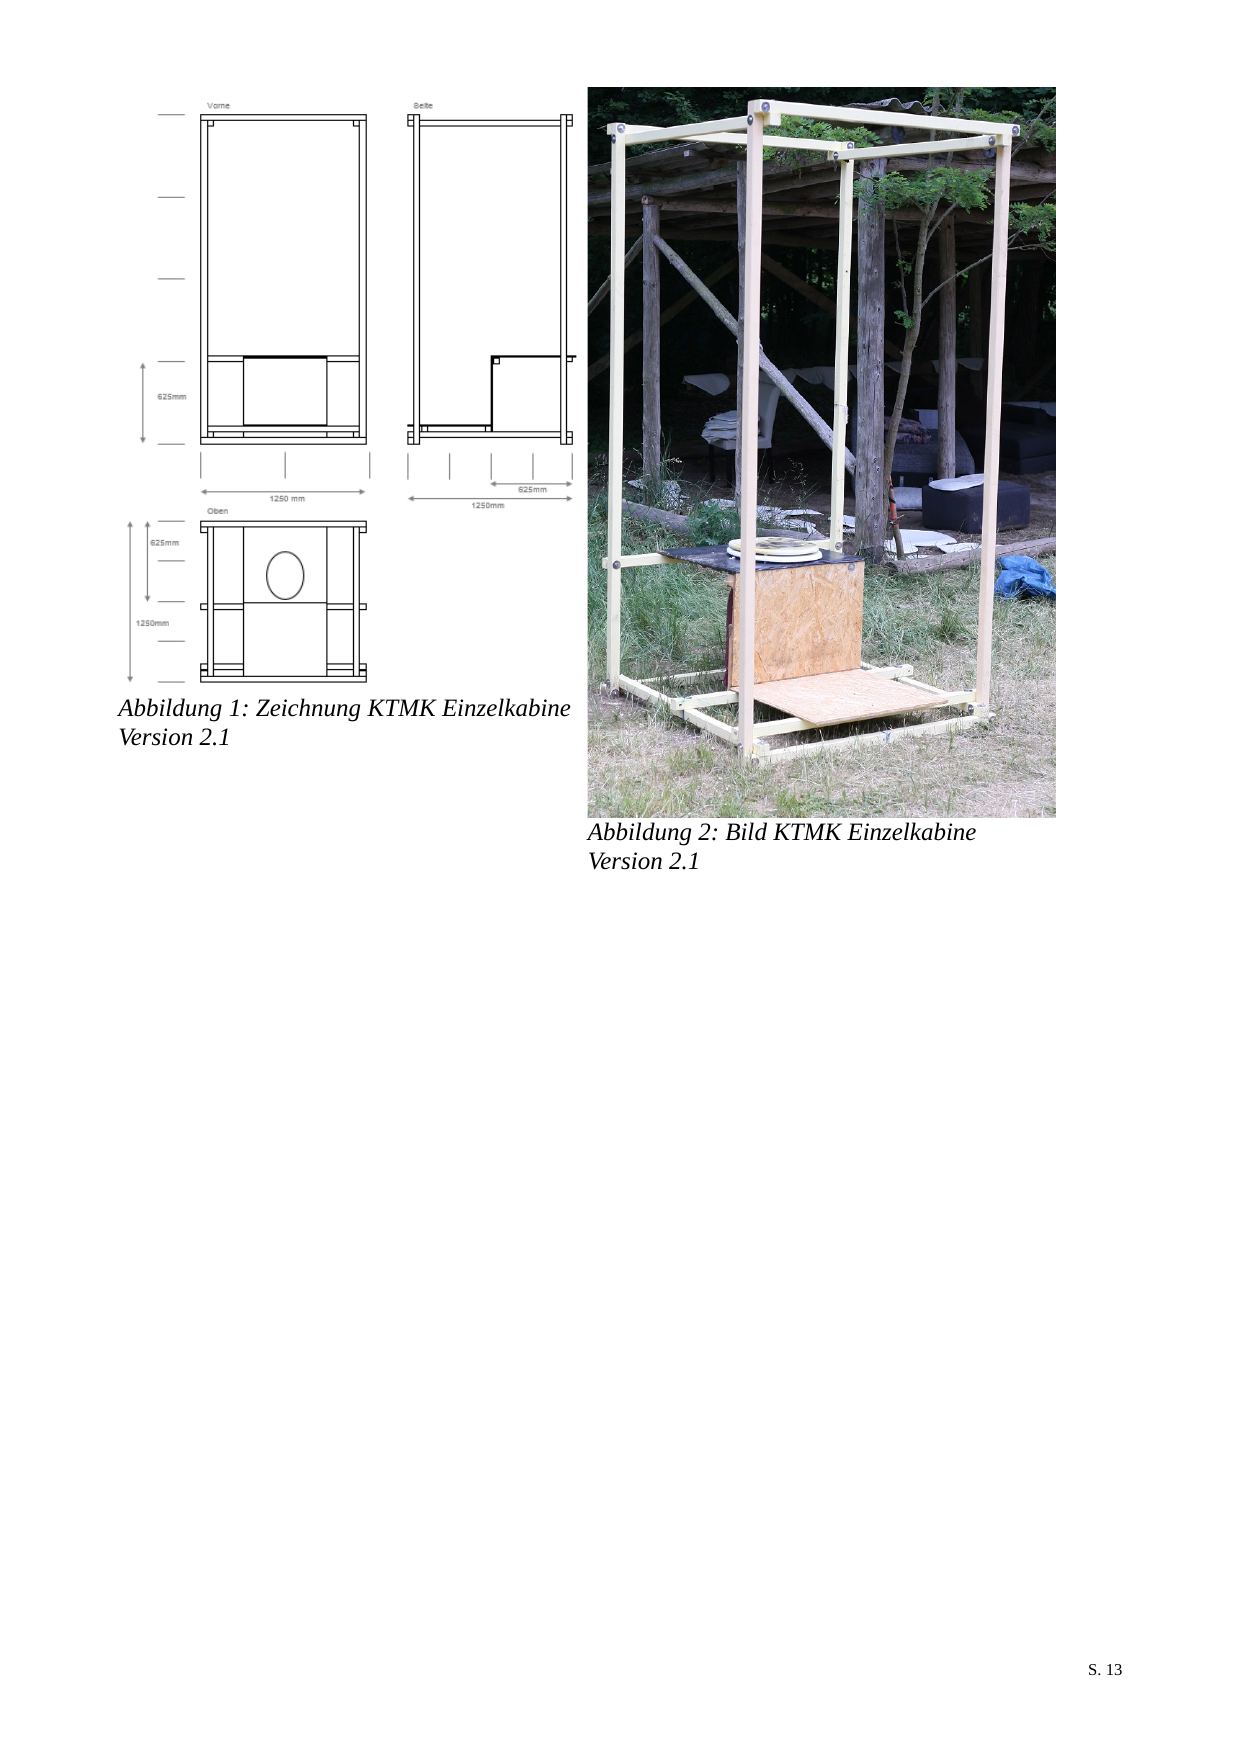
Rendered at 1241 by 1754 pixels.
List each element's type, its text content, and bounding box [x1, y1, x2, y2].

text Abbildung 1: Zeichnung KTMK Einzelkabine Version 2.1 [118, 694, 587, 751]
text Abbildung 2: Bild KTMK Einzelkabine Version 2.1 [588, 818, 1056, 875]
picture [118, 87, 1056, 818]
